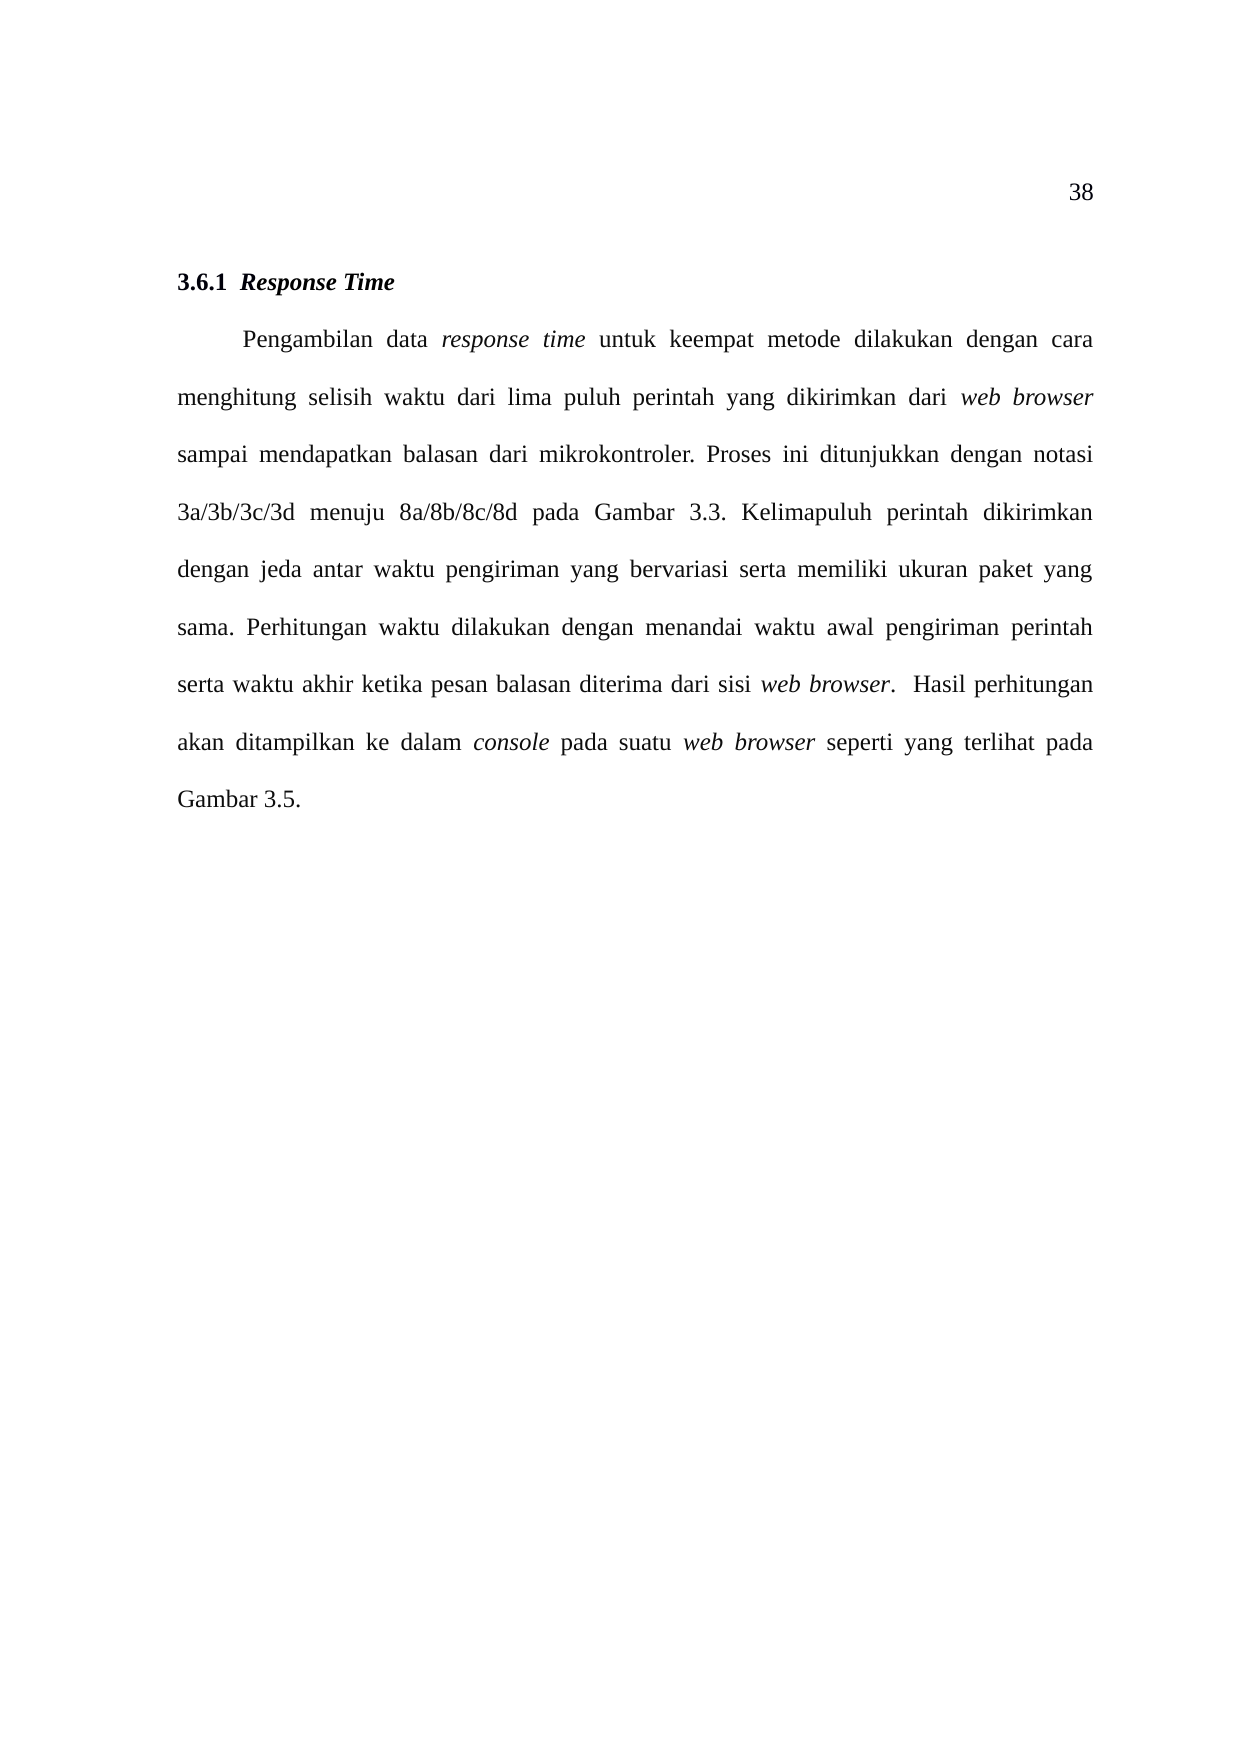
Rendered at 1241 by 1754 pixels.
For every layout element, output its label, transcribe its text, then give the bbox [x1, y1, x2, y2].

text Pengambilan data response time untuk keempat metode dilakukan dengan cara menghitung selisih waktu dari lima puluh perintah yang dikirimkan dari web browser sampai mendapatkan balasan dari mikrokontroler. Proses ini ditunjukkan dengan notasi 3a/3b/3c/3d menuju 8a/8b/8c/8d pada Gambar 3.3. Kelimapuluh perintah dikirimkan dengan jeda antar waktu pengiriman yang bervariasi serta memiliki ukuran paket yang sama. Perhitungan waktu dilakukan dengan menandai waktu awal pengiriman perintah serta waktu akhir ketika pesan balasan diterima dari sisi web browser. Hasil perhitungan akan ditampilkan ke dalam console pada suatu web browser seperti yang terlihat pada Gambar 3.5. [177, 324, 1093, 813]
subtitle 3.6.1 Response Time [177, 267, 1093, 296]
